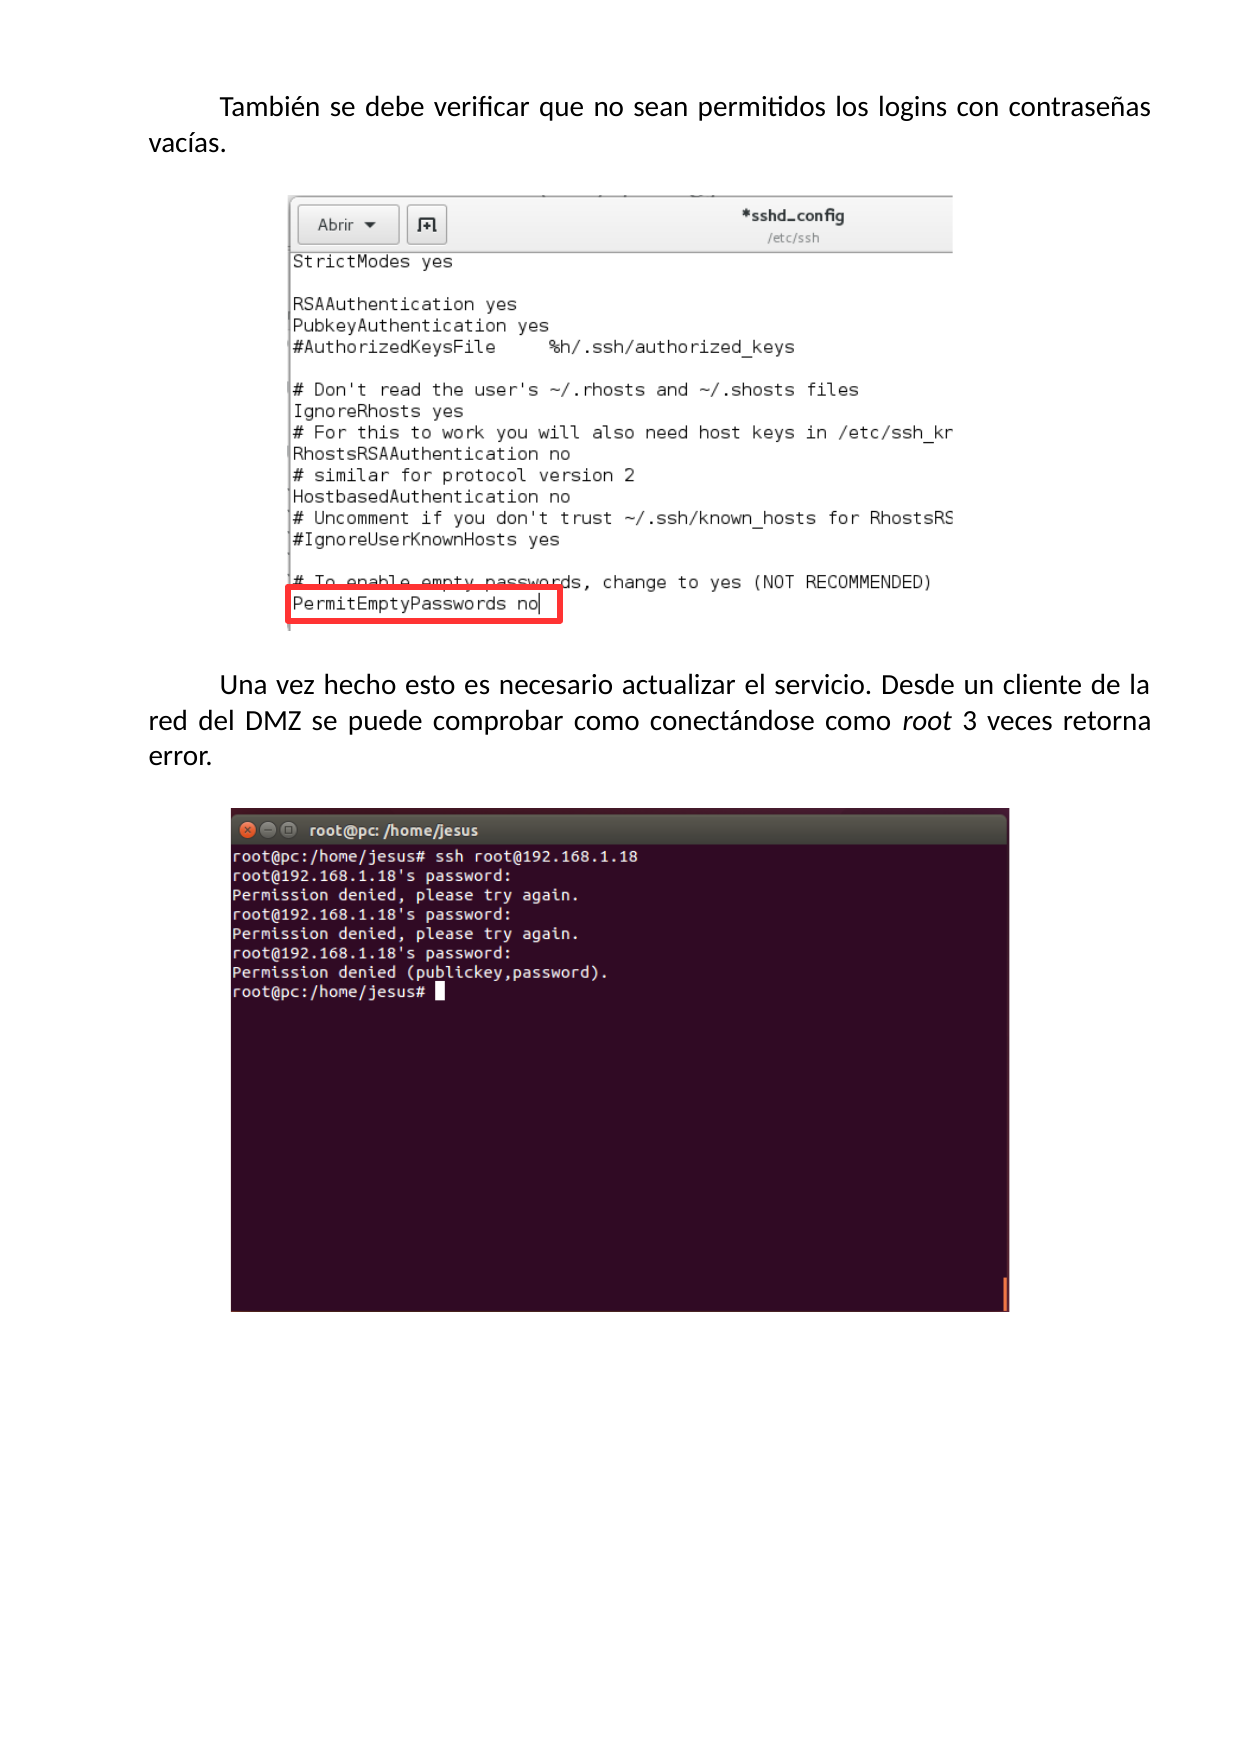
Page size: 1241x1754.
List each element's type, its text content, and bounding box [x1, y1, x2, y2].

text Una vez hecho esto es necesario actualizar el servicio. Desde un cliente de la red del DMZ se puede comprobar como conectándose como root 3 veces retorna error. [148, 666, 1152, 773]
text También se debe verificar que no sean permitidos los logins con contraseñas vacías. [148, 88, 1152, 160]
picture [230, 808, 1010, 1312]
picture [287, 195, 953, 631]
picture [291, 590, 557, 618]
